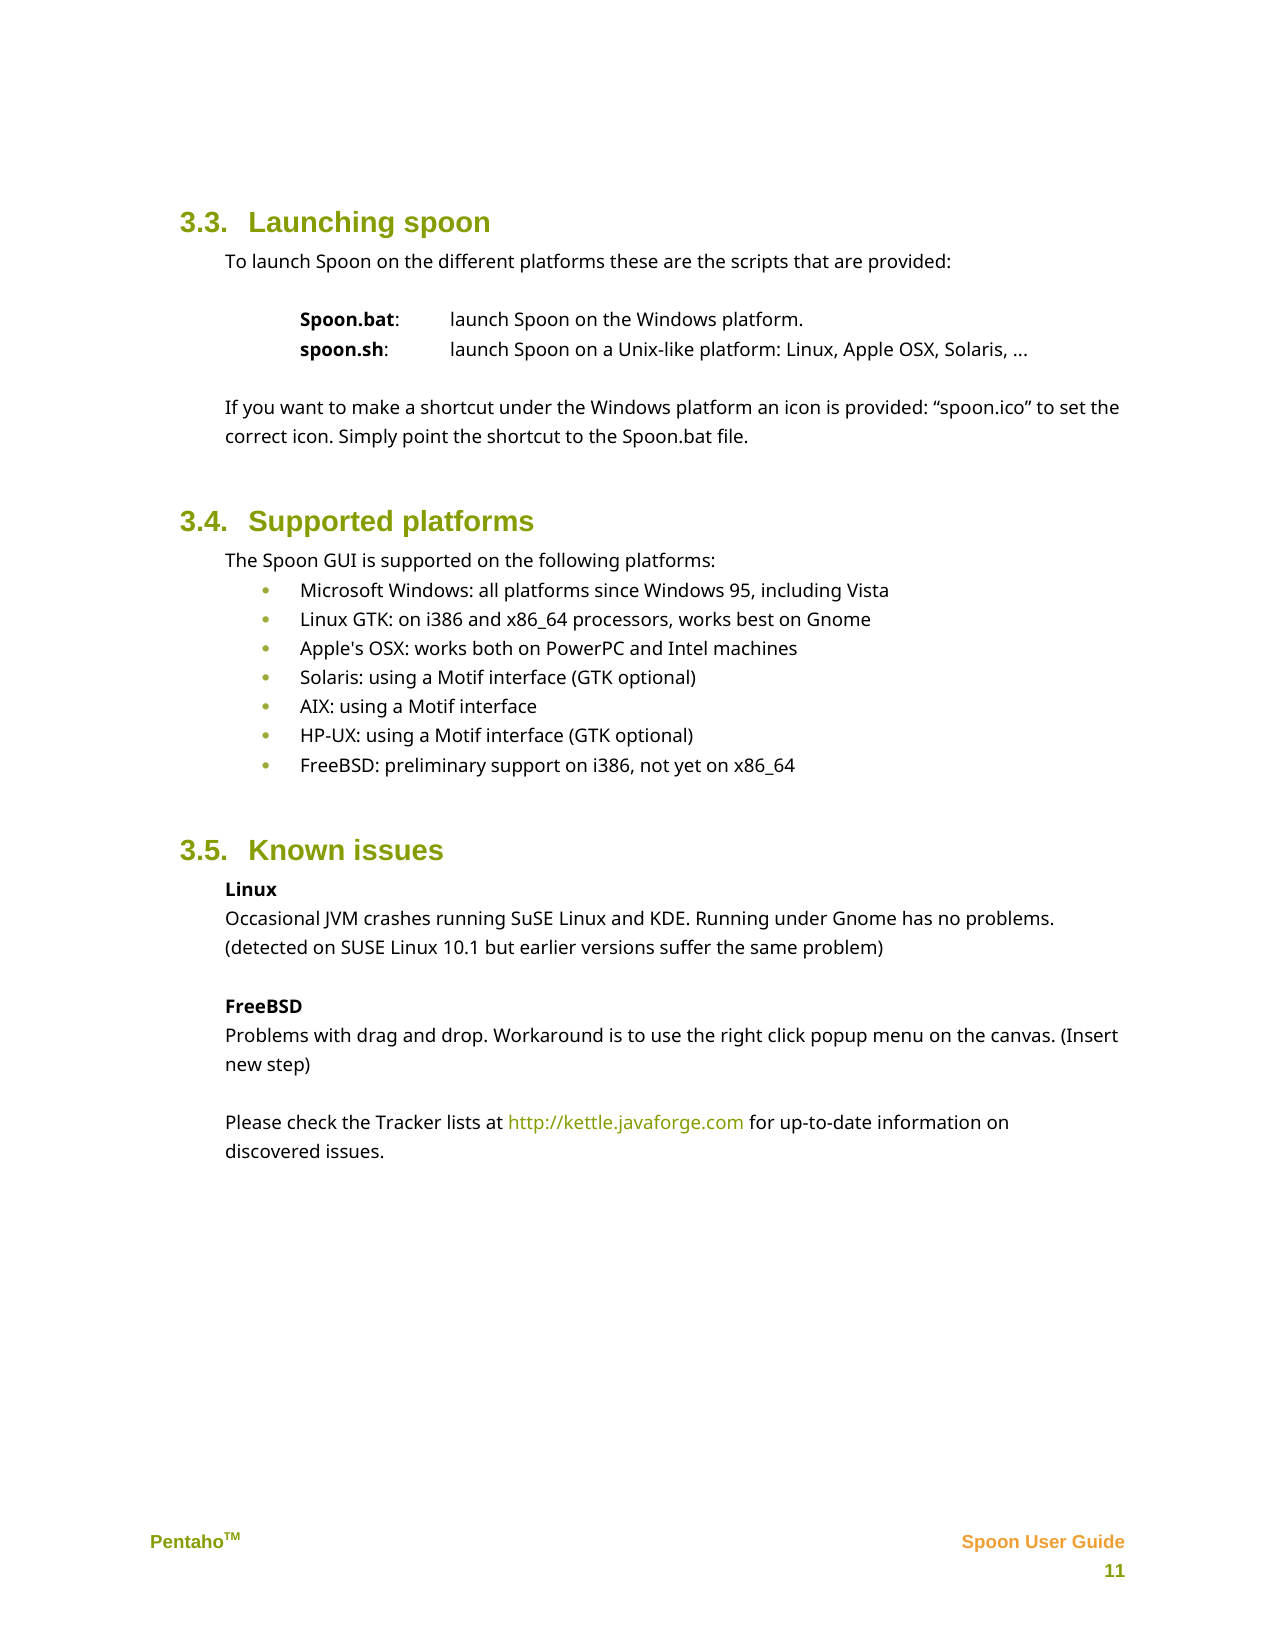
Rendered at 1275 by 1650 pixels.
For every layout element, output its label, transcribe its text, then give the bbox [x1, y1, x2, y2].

subtitle Launching spoon [179, 204, 1125, 239]
text Occasional JVM crashes running SuSE Linux and KDE. Running under Gnome has no problems. (detected on SUSE Linux 10.1 but earlier versions suffer the same problem) [225, 902, 1125, 961]
text spoon.sh: launch Spoon on a Unix-like platform: Linux, Apple OSX, Solaris, ... [300, 333, 1125, 362]
subtitle Supported platforms [179, 503, 1125, 538]
text To launch Spoon on the different platforms these are the scripts that are provided: [225, 245, 1125, 274]
text The Spoon GUI is supported on the following platforms: [225, 544, 1125, 574]
subtitle Known issues [179, 832, 1125, 867]
text FreeBSD [225, 990, 1125, 1019]
list AIX: using a Motif interface [262, 690, 1125, 719]
text discovered issues. [225, 1136, 1125, 1165]
text If you want to make a shortcut under the Windows platform an icon is provided: “spoon.ico” to set the correct icon. Simply point the shortcut to the Spoon.bat file. [225, 391, 1125, 449]
list FreeBSD: preliminary support on i386, not yet on x86_64 [262, 749, 1125, 778]
list Apple's OSX: works both on PowerPC and Intel machines [262, 632, 1125, 661]
list Solaris: using a Motif interface (GTK optional) [262, 661, 1125, 690]
list Linux GTK: on i386 and x86_64 processors, works best on Gnome [262, 603, 1125, 632]
list Microsoft Windows: all platforms since Windows 95, including Vista [262, 574, 1125, 603]
text Please check the Tracker lists at http://kettle.javaforge.com for up-to-date information on [225, 1106, 1125, 1136]
text Spoon.bat: launch Spoon on the Windows platform. [300, 303, 1125, 333]
text Linux [225, 873, 1125, 902]
list HP-UX: using a Motif interface (GTK optional) [262, 719, 1125, 749]
text Problems with drag and drop. Workaround is to use the right click popup menu on the canvas. (Insert new step) [225, 1019, 1125, 1077]
